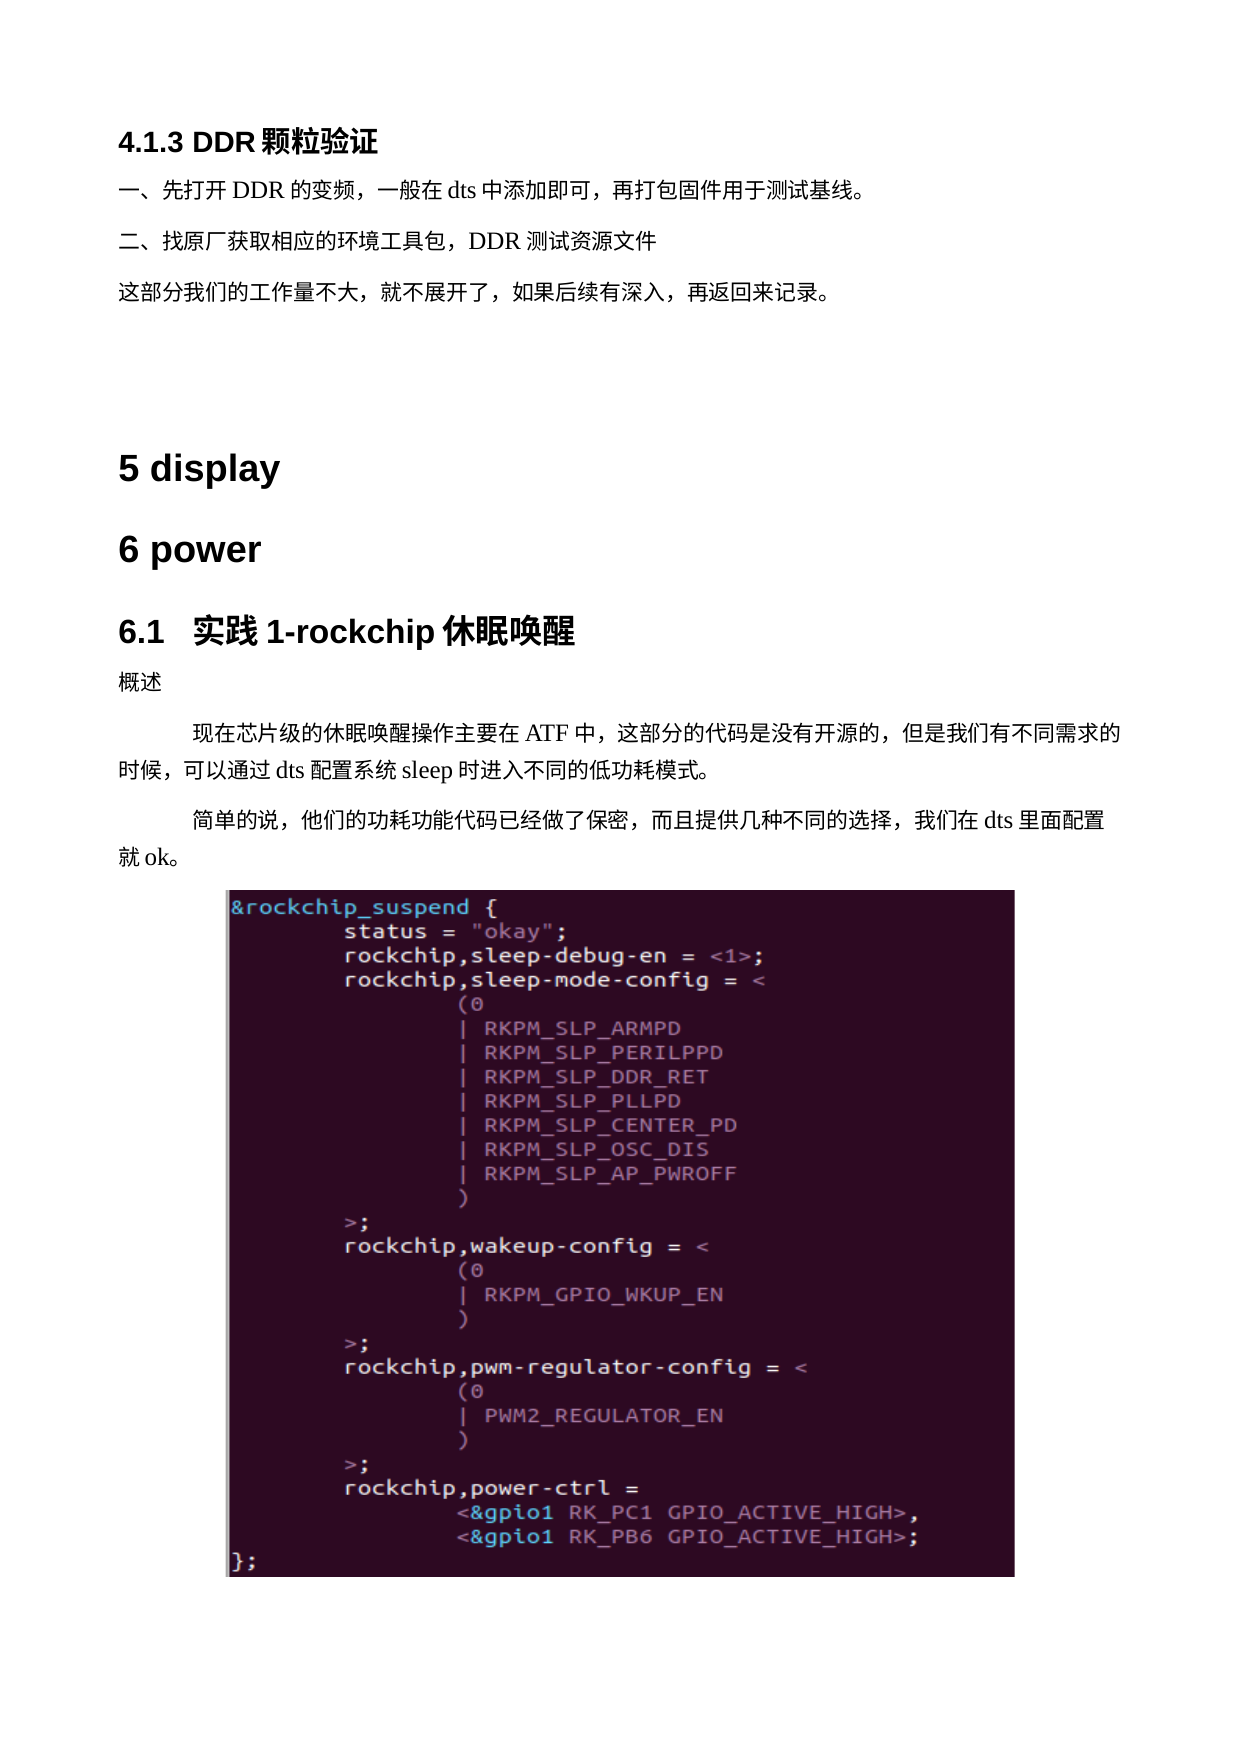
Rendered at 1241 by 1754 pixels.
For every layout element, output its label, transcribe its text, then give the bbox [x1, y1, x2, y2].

text 概述 [118, 665, 1122, 697]
text 一、先打开DDR的变频，一般在dts中添加即可，再打包固件用于测试基线。 [118, 173, 1122, 205]
subtitle 5 display [118, 446, 1122, 490]
text 二、找原厂获取相应的环境工具包，DDR测试资源文件 [118, 224, 1122, 256]
subtitle 4.1.3 DDR颗粒验证 [118, 118, 1122, 161]
text 简单的说，他们的功耗功能代码已经做了保密，而且提供几种不同的选择，我们在dts里面配置就ok。 [118, 803, 1122, 872]
text 现在芯片级的休眠唤醒操作主要在ATF中，这部分的代码是没有开源的，但是我们有不同需求的时候，可以通过dts配置系统sleep时进入不同的低功耗模式。 [118, 716, 1122, 784]
text 这部分我们的工作量不大，就不展开了，如果后续有深入，再返回来记录。 [118, 275, 1122, 307]
subtitle 6.1 实践1-rockchip休眠唤醒 [118, 604, 1122, 653]
picture [225, 890, 1015, 1577]
subtitle 6 power [118, 527, 1122, 571]
